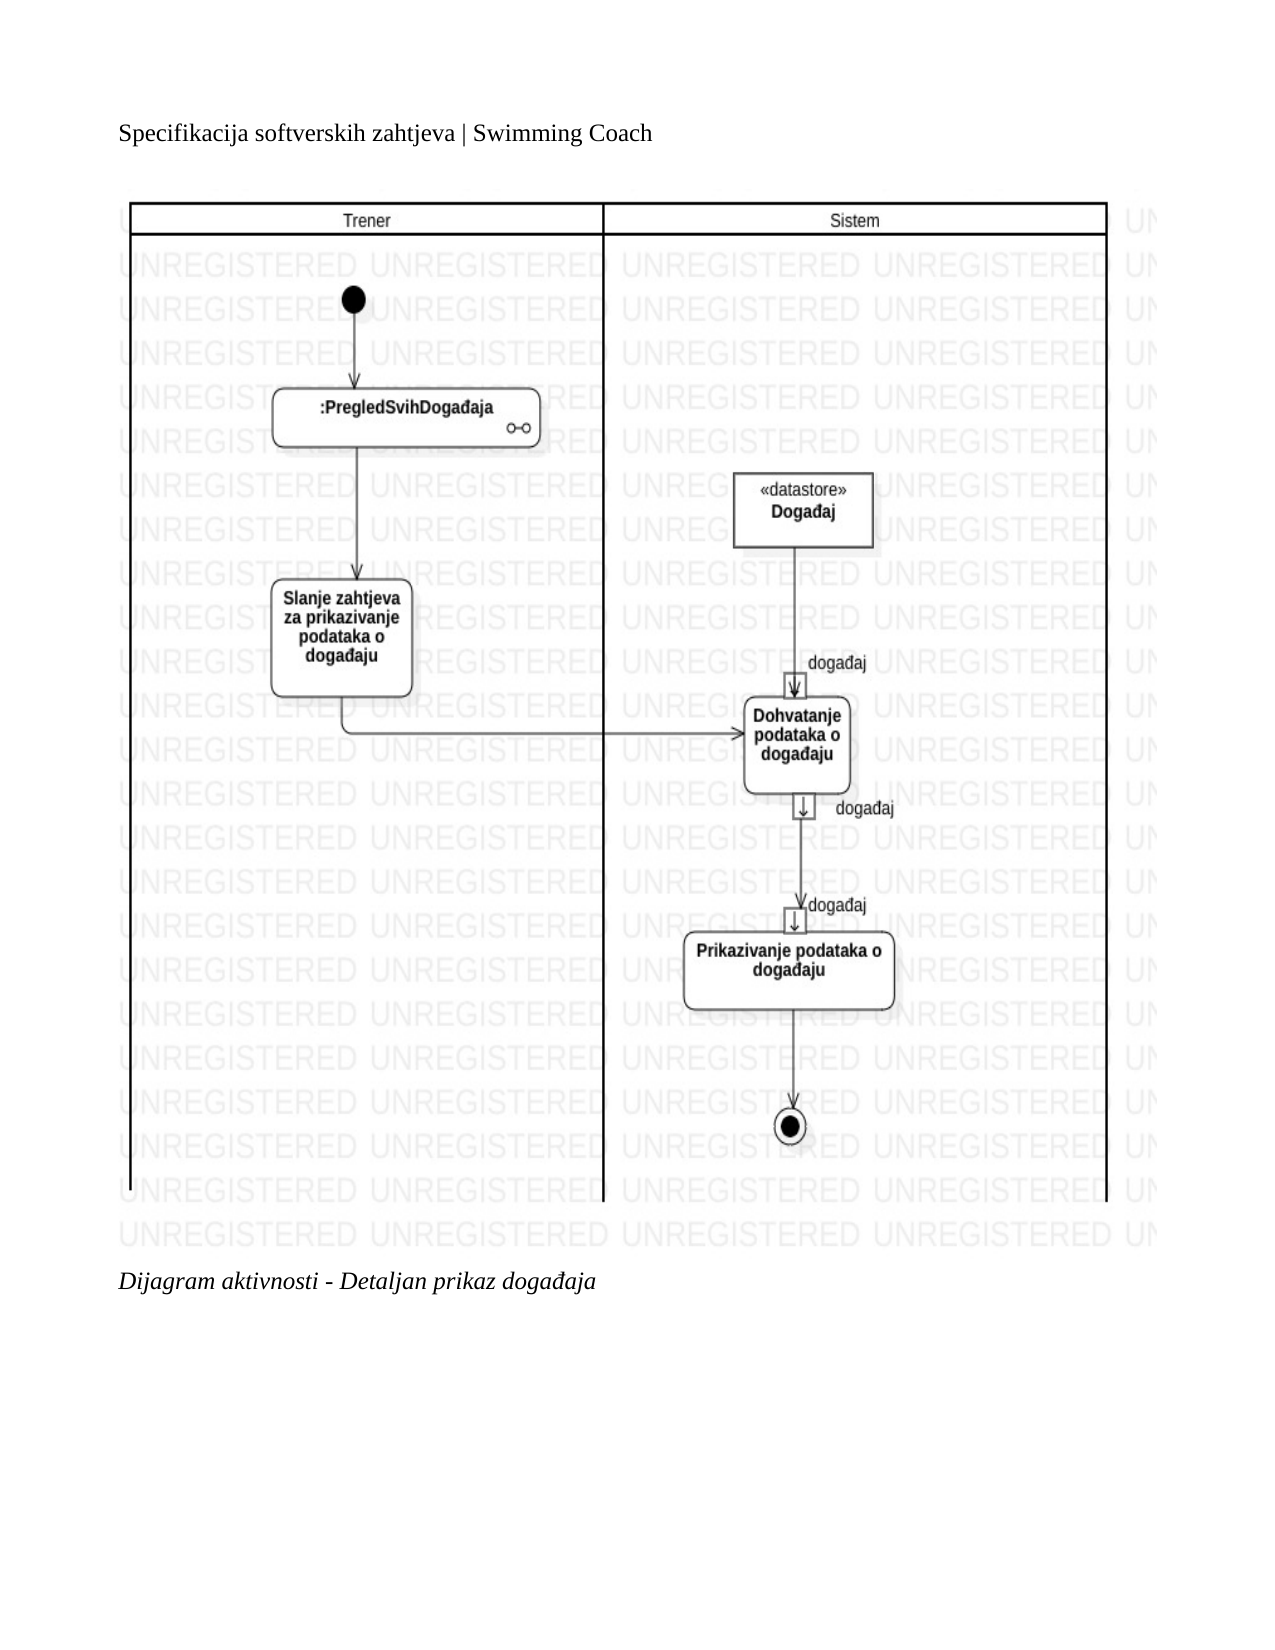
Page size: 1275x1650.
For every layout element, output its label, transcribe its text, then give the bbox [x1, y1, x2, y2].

text Dijagram aktivnosti - Detaljan prikaz događaja [118, 1261, 1157, 1294]
picture [118, 189, 1157, 1261]
